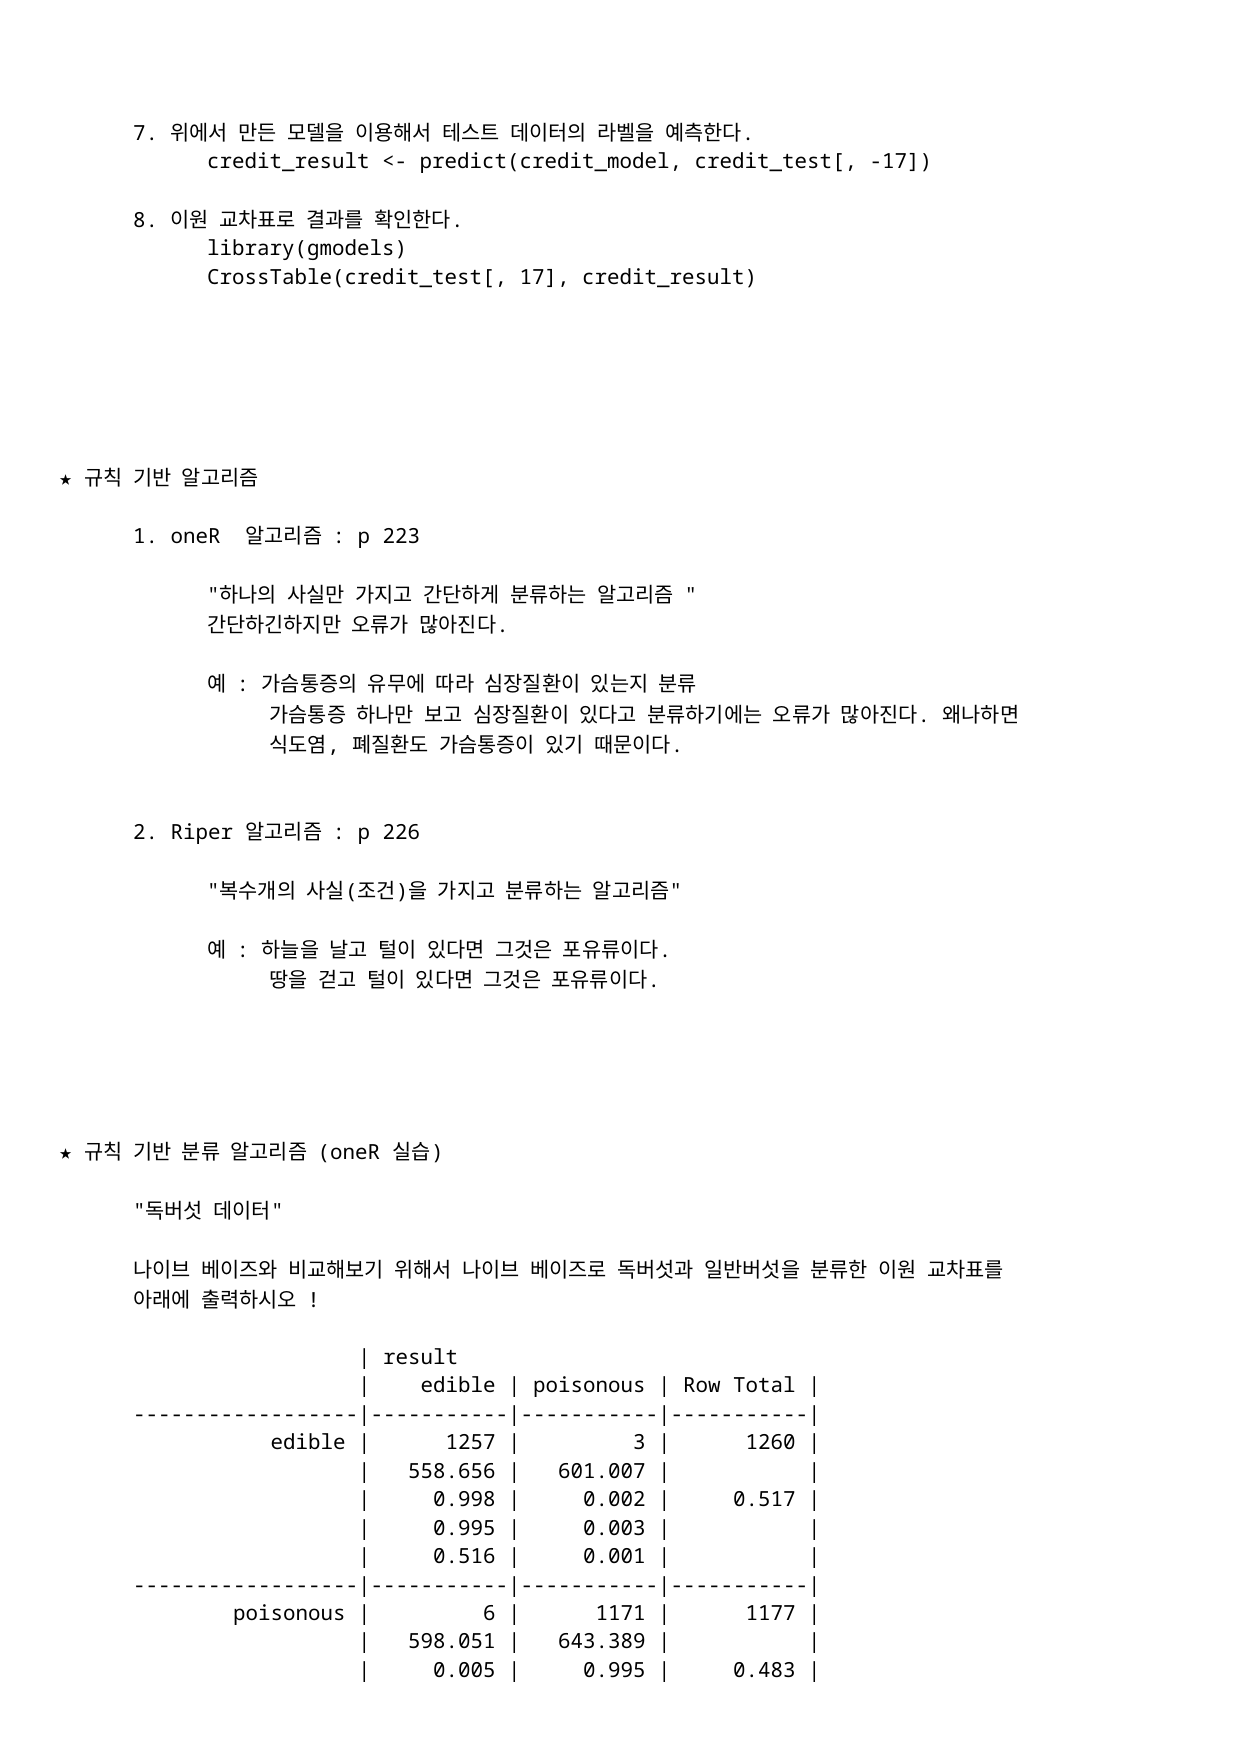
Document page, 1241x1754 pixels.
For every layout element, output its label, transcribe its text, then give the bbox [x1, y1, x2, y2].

text ★ 규칙 기반 분류 알고리즘 (oneR 실습) [59, 1136, 1181, 1166]
text | edible | poisonous | Row Total | [59, 1371, 1181, 1399]
text 간단하긴하지만 오류가 많아진다. [59, 609, 1181, 639]
text 가슴통증 하나만 보고 심장질환이 있다고 분류하기에는 오류가 많아진다. 왜나하면 [59, 698, 1181, 728]
text 아래에 출력하시오 ! [59, 1283, 1181, 1314]
text 땅을 걷고 털이 있다면 그것은 포유류이다. [59, 963, 1181, 993]
text "복수개의 사실(조건)을 가지고 분류하는 알고리즘" [59, 874, 1181, 904]
text | 0.995 | 0.003 | | [59, 1513, 1181, 1541]
text | 0.998 | 0.002 | 0.517 | [59, 1484, 1181, 1513]
text edible | 1257 | 3 | 1260 | [59, 1427, 1181, 1456]
text library(gmodels) [59, 233, 1181, 262]
text 식도염, 폐질환도 가슴통증이 있기 때문이다. [59, 728, 1181, 758]
text | 598.051 | 643.389 | | [59, 1627, 1181, 1655]
text ★ 규칙 기반 알고리즘 [59, 461, 1181, 491]
text 예 : 가슴통증의 유무에 따라 심장질환이 있는지 분류 [59, 667, 1181, 698]
text | 0.005 | 0.995 | 0.483 | [59, 1655, 1181, 1683]
text "독버섯 데이터" [59, 1194, 1181, 1225]
text 8. 이원 교차표로 결과를 확인한다. [59, 203, 1181, 233]
text 2. Riper 알고리즘 : p 226 [59, 815, 1181, 846]
text 7. 위에서 만든 모델을 이용해서 테스트 데이터의 라벨을 예측한다. [59, 116, 1181, 146]
text poisonous | 6 | 1171 | 1177 | [59, 1598, 1181, 1627]
text ------------------|-----------|-----------|-----------| [59, 1570, 1181, 1598]
text | 558.656 | 601.007 | | [59, 1456, 1181, 1484]
text "하나의 사실만 가지고 간단하게 분류하는 알고리즘 " [59, 578, 1181, 609]
text 예 : 하늘을 날고 털이 있다면 그것은 포유류이다. [59, 933, 1181, 963]
text 나이브 베이즈와 비교해보기 위해서 나이브 베이즈로 독버섯과 일반버섯을 분류한 이원 교차표를 [59, 1253, 1181, 1283]
text CrossTable(credit_test[, 17], credit_result) [59, 262, 1181, 290]
text 1. oneR 알고리즘 : p 223 [59, 520, 1181, 550]
text credit_result <- predict(credit_model, credit_test[, -17]) [59, 146, 1181, 175]
text | result [59, 1342, 1181, 1371]
text ------------------|-----------|-----------|-----------| [59, 1399, 1181, 1427]
text | 0.516 | 0.001 | | [59, 1541, 1181, 1570]
